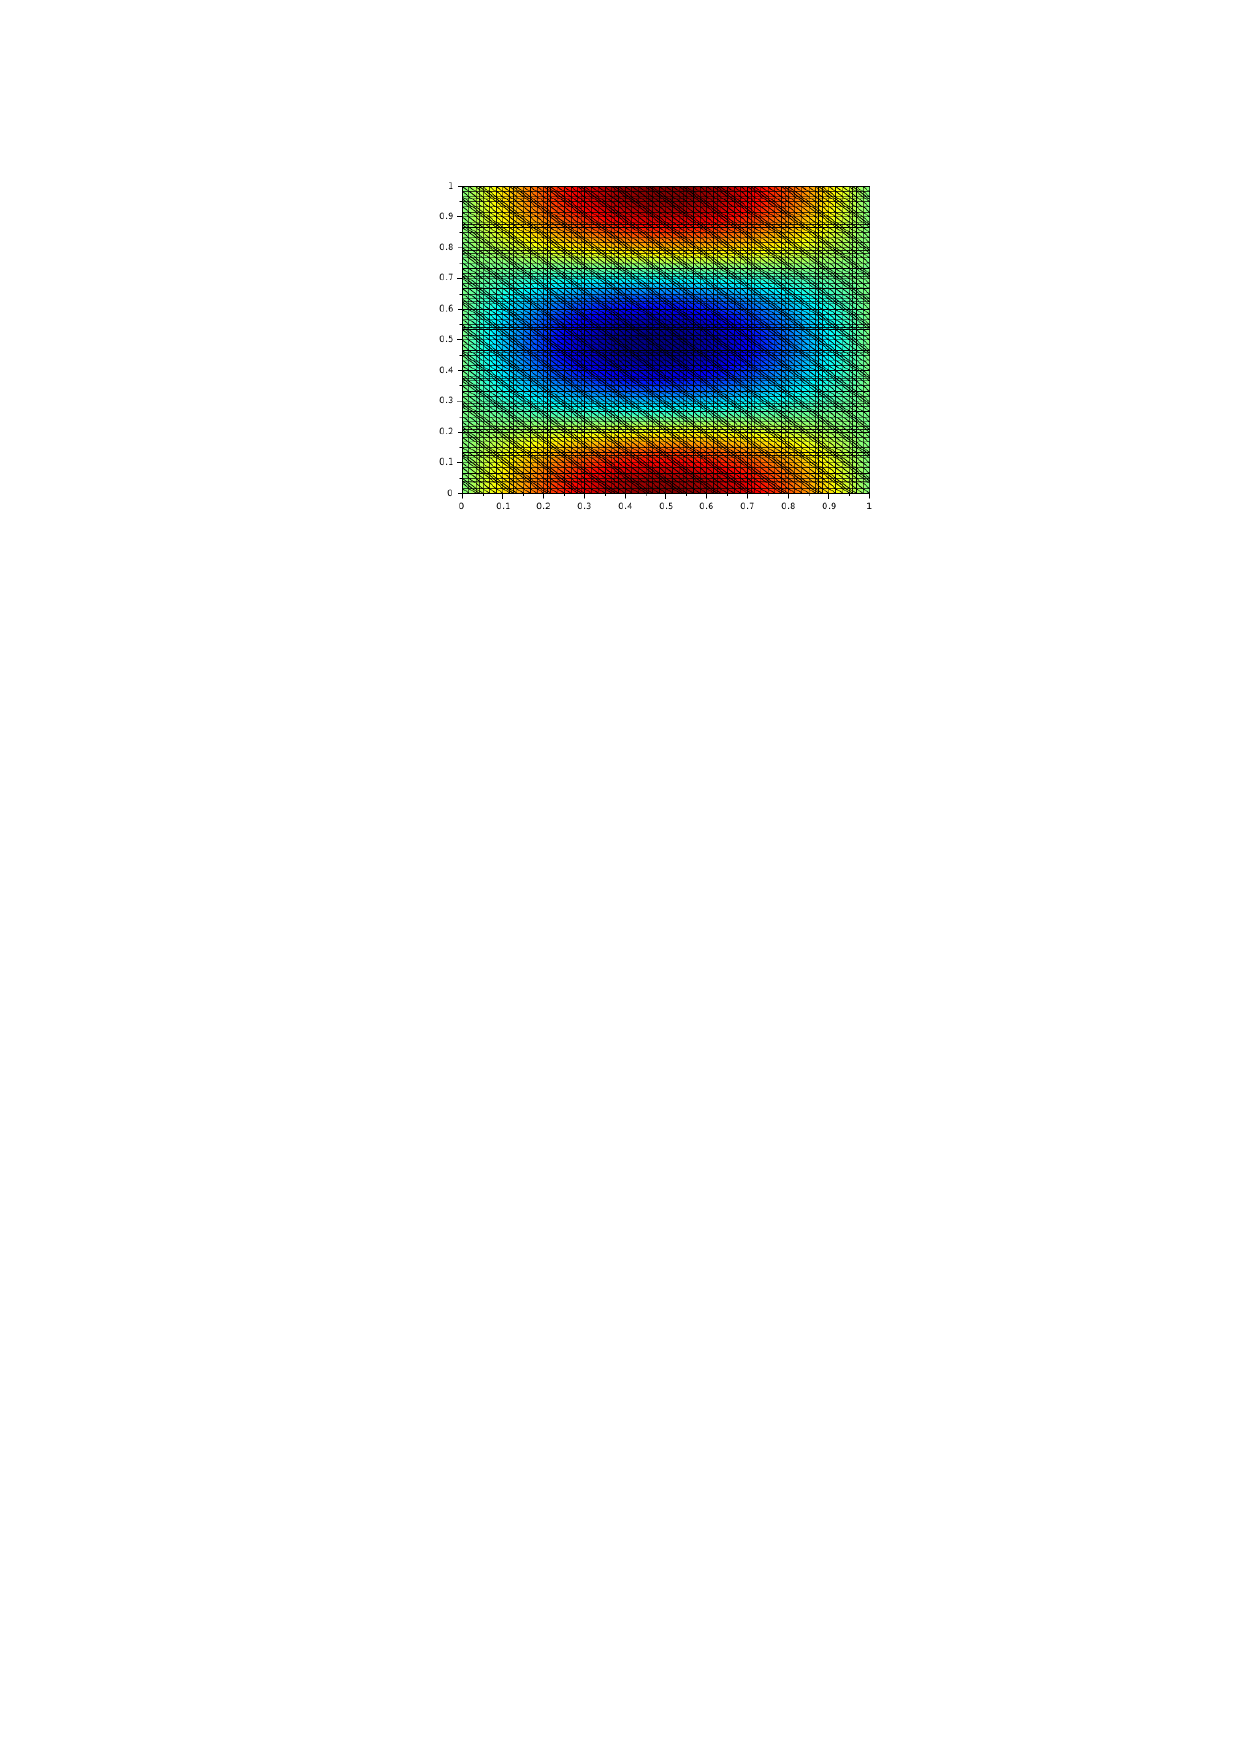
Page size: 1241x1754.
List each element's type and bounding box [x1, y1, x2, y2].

picture [411, 166, 899, 531]
